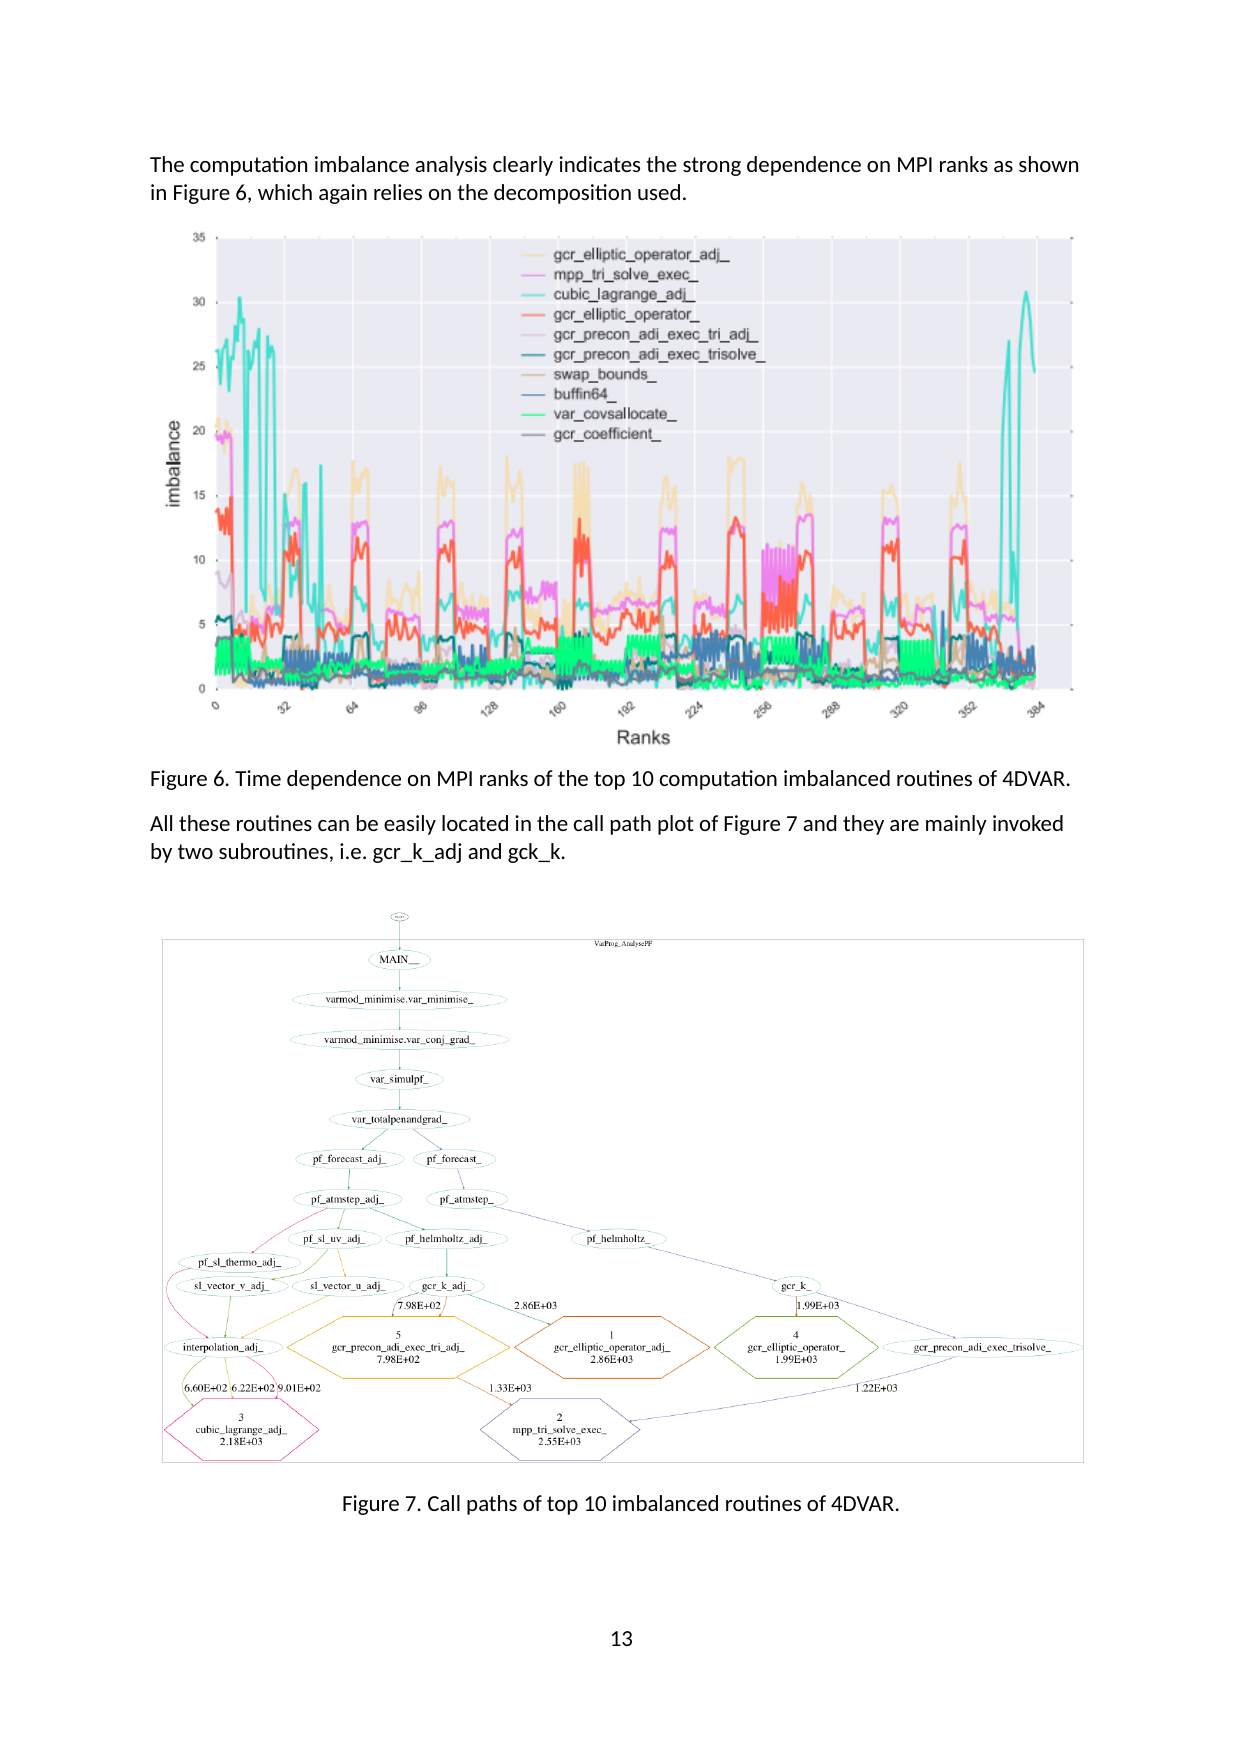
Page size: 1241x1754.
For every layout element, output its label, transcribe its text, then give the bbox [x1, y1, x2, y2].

picture [152, 909, 1091, 1471]
text All these routines can be easily located in the call path plot of Figure 7 and they are mainly invoked by two subroutines, i.e. gcr_k_adj and gck_k. [150, 809, 1092, 865]
text Figure 6. Time dependence on MPI ranks of the top 10 computation imbalanced routines of 4DVAR. [150, 764, 1092, 792]
text Figure 7. Call paths of top 10 imbalanced routines of 4DVAR. [150, 1489, 1092, 1517]
text The computation imbalance analysis clearly indicates the strong dependence on MPI ranks as shown in Figure 6, which again relies on the decomposition used. [150, 150, 1092, 206]
